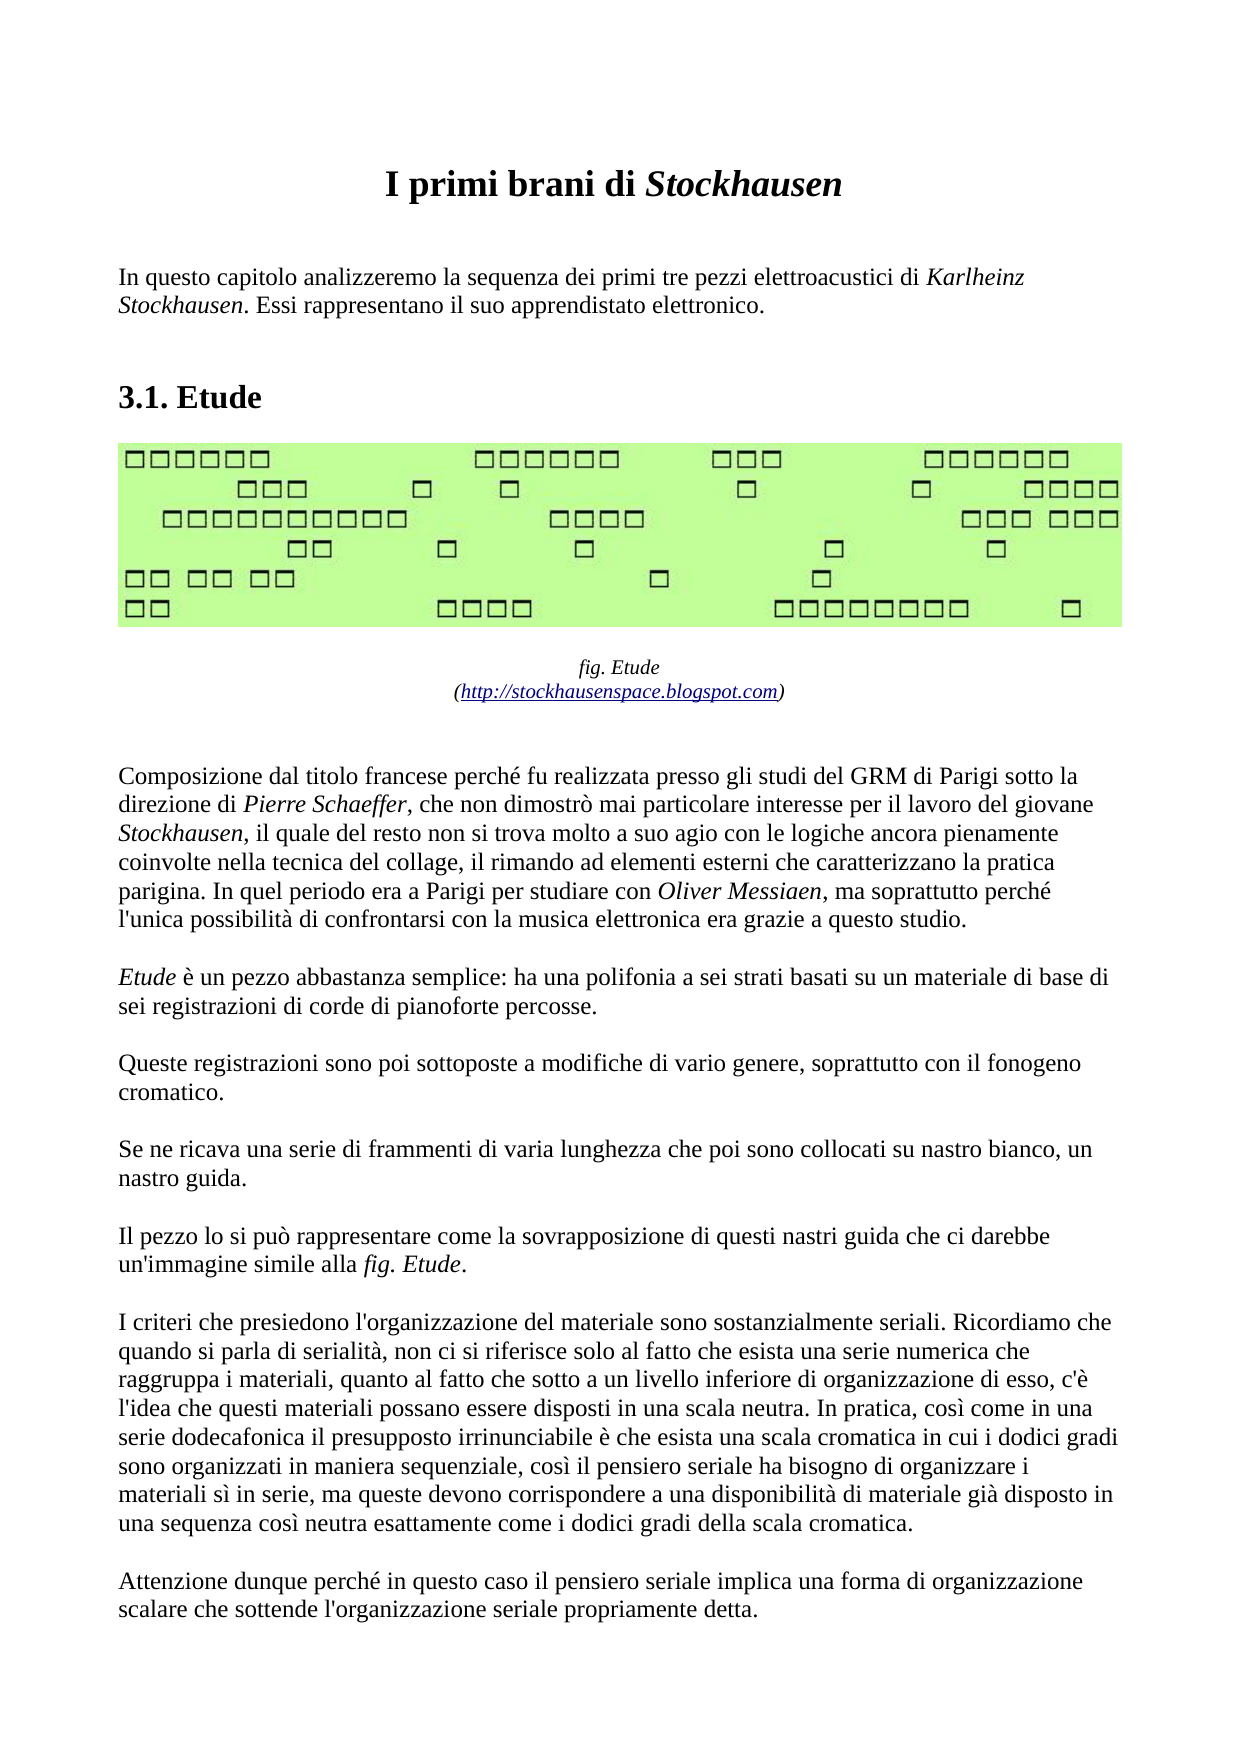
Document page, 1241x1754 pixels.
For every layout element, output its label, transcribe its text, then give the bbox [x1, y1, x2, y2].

text (http://stockhausenspace.blogspot.com) [118, 679, 1122, 703]
text Composizione dal titolo francese perché fu realizzata presso gli studi del GRM di Parigi sotto la direzione di Pierre Schaeffer, che non dimostrò mai particolare interesse per il lavoro del giovane Stockhausen, il quale del resto non si trova molto a suo agio con le logiche ancora pienamente coinvolte nella tecnica del collage, il rimando ad elementi esterni che caratterizzano la pratica parigina. In quel periodo era a Parigi per studiare con Oliver Messiaen, ma soprattutto perché l'unica possibilità di confrontarsi con la musica elettronica era grazie a questo studio. Etude è un pezzo abbastanza semplice: ha una polifonia a sei strati basati su un materiale di base di sei registrazioni di corde di pianoforte percosse. Queste registrazioni sono poi sottoposte a modifiche di vario genere, soprattutto con il fonogeno cromatico. Se ne ricava una serie di frammenti di varia lunghezza che poi sono collocati su nastro bianco, un nastro guida. Il pezzo lo si può rappresentare come la sovrapposizione di questi nastri guida che ci darebbe un'immagine simile alla fig. Etude. I criteri che presiedono l'organizzazione del materiale sono sostanzialmente seriali. Ricordiamo che quando si parla di serialità, non ci si riferisce solo al fatto che esista una serie numerica che raggruppa i materiali, quanto al fatto che sotto a un livello inferiore di organizzazione di esso, c'è l'idea che questi materiali possano essere disposti in una scala neutra. In pratica, così come in una serie dodecafonica il presupposto irrinunciabile è che esista una scala cromatica in cui i dodici gradi sono organizzati in maniera sequenziale, così il pensiero seriale ha bisogno di organizzare i materiali sì in serie, ma queste devono corrispondere a una disponibilità di materiale già disposto in una sequenza così neutra esattamente come i dodici gradi della scala cromatica. Attenzione dunque perché in questo caso il pensiero seriale implica una forma di organizzazione scalare che sottende l'organizzazione seriale propriamente detta. [118, 761, 1122, 1623]
text fig. Etude [118, 655, 1122, 679]
text In questo capitolo analizzeremo la sequenza dei primi tre pezzi elettroacustici di Karlheinz Stockhausen. Essi rappresentano il suo apprendistato elettronico. [118, 262, 1122, 319]
picture [118, 443, 1123, 627]
text I primi brani di Stockhausen [118, 161, 1122, 204]
text 3.1. Etude [118, 377, 1122, 415]
